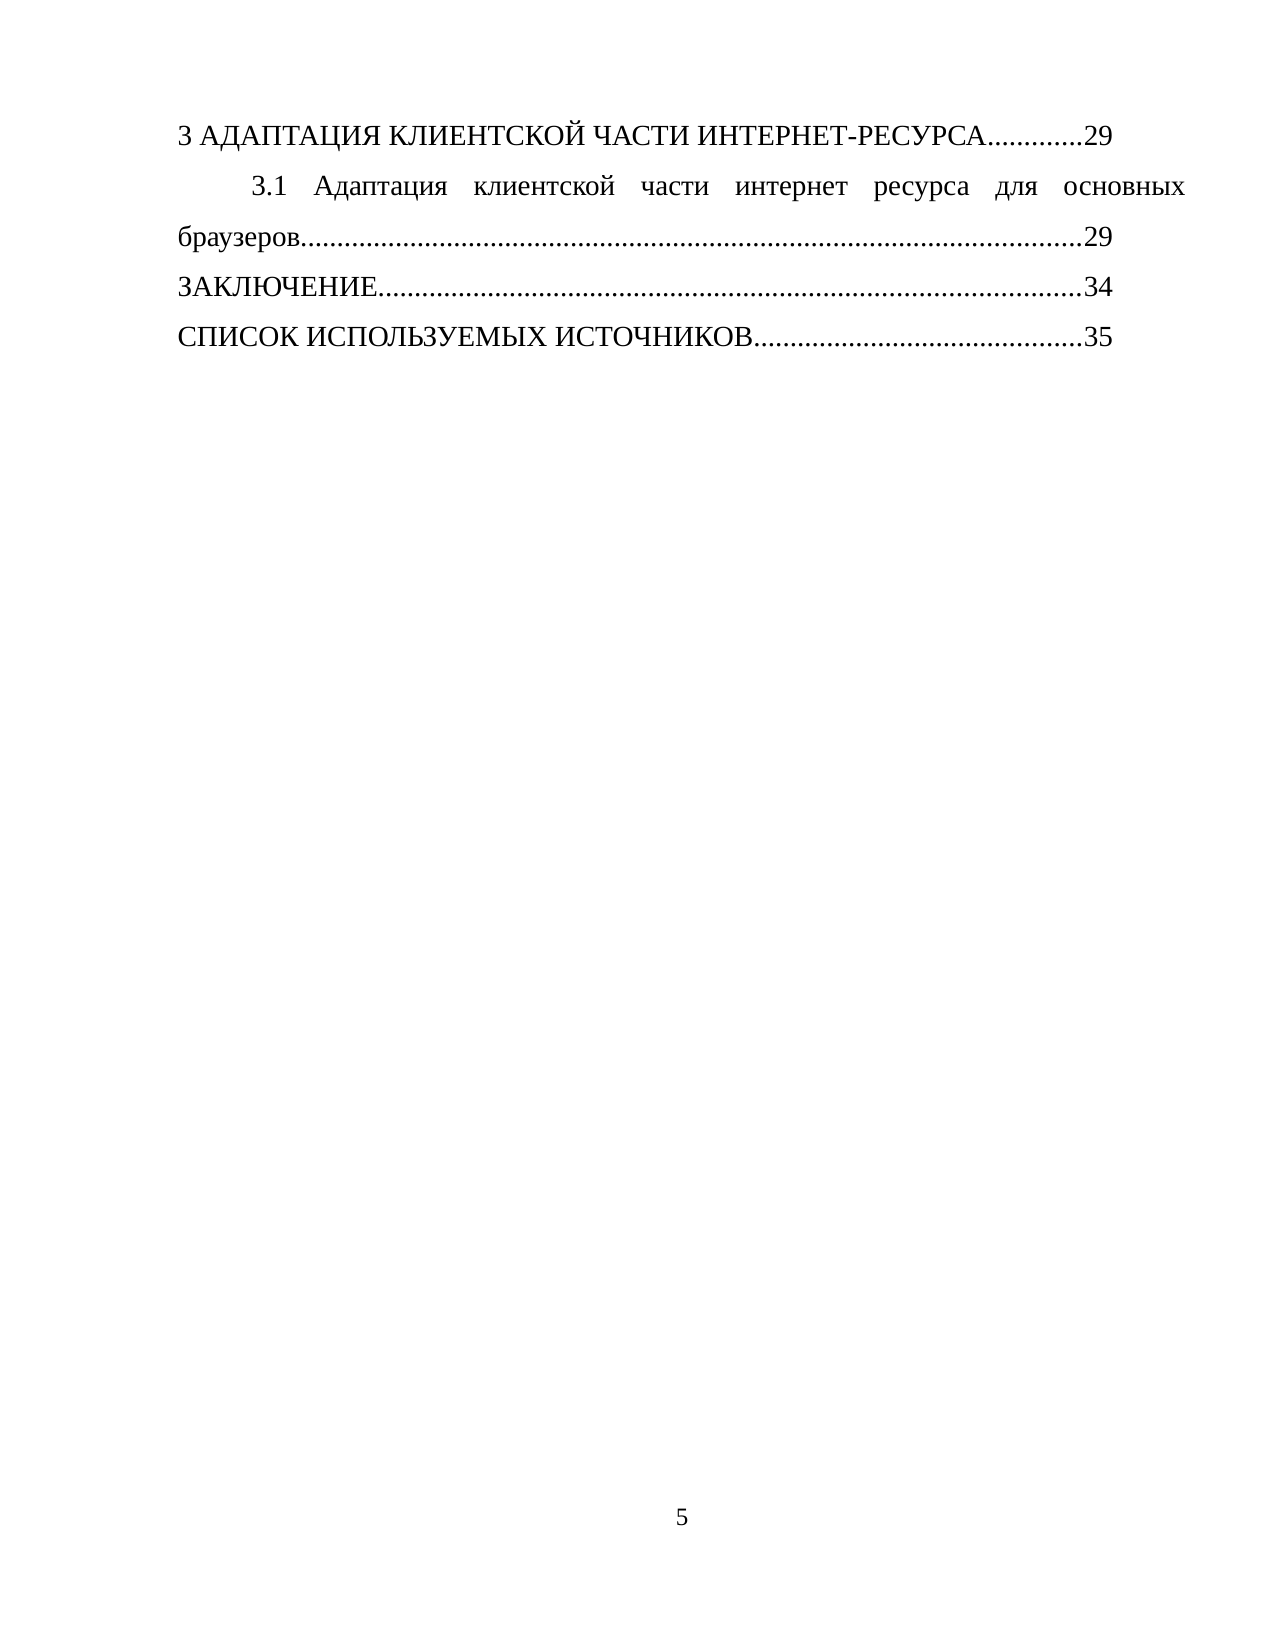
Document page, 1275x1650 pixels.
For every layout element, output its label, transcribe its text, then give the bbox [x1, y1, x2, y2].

text СПИСОК ИСПОЛЬЗУЕМЫХ ИСТОЧНИКОВ 35 [177, 319, 1186, 353]
text 3.1 Адаптация клиентской части интернет ресурса для основных браузеров 29 [177, 168, 1186, 252]
text ЗАКЛЮЧЕНИЕ 34 [177, 269, 1186, 303]
text 3 АДАПТАЦИЯ КЛИЕНТСКОЙ ЧАСТИ ИНТЕРНЕТ-РЕСУРСА 29 [177, 118, 1186, 152]
